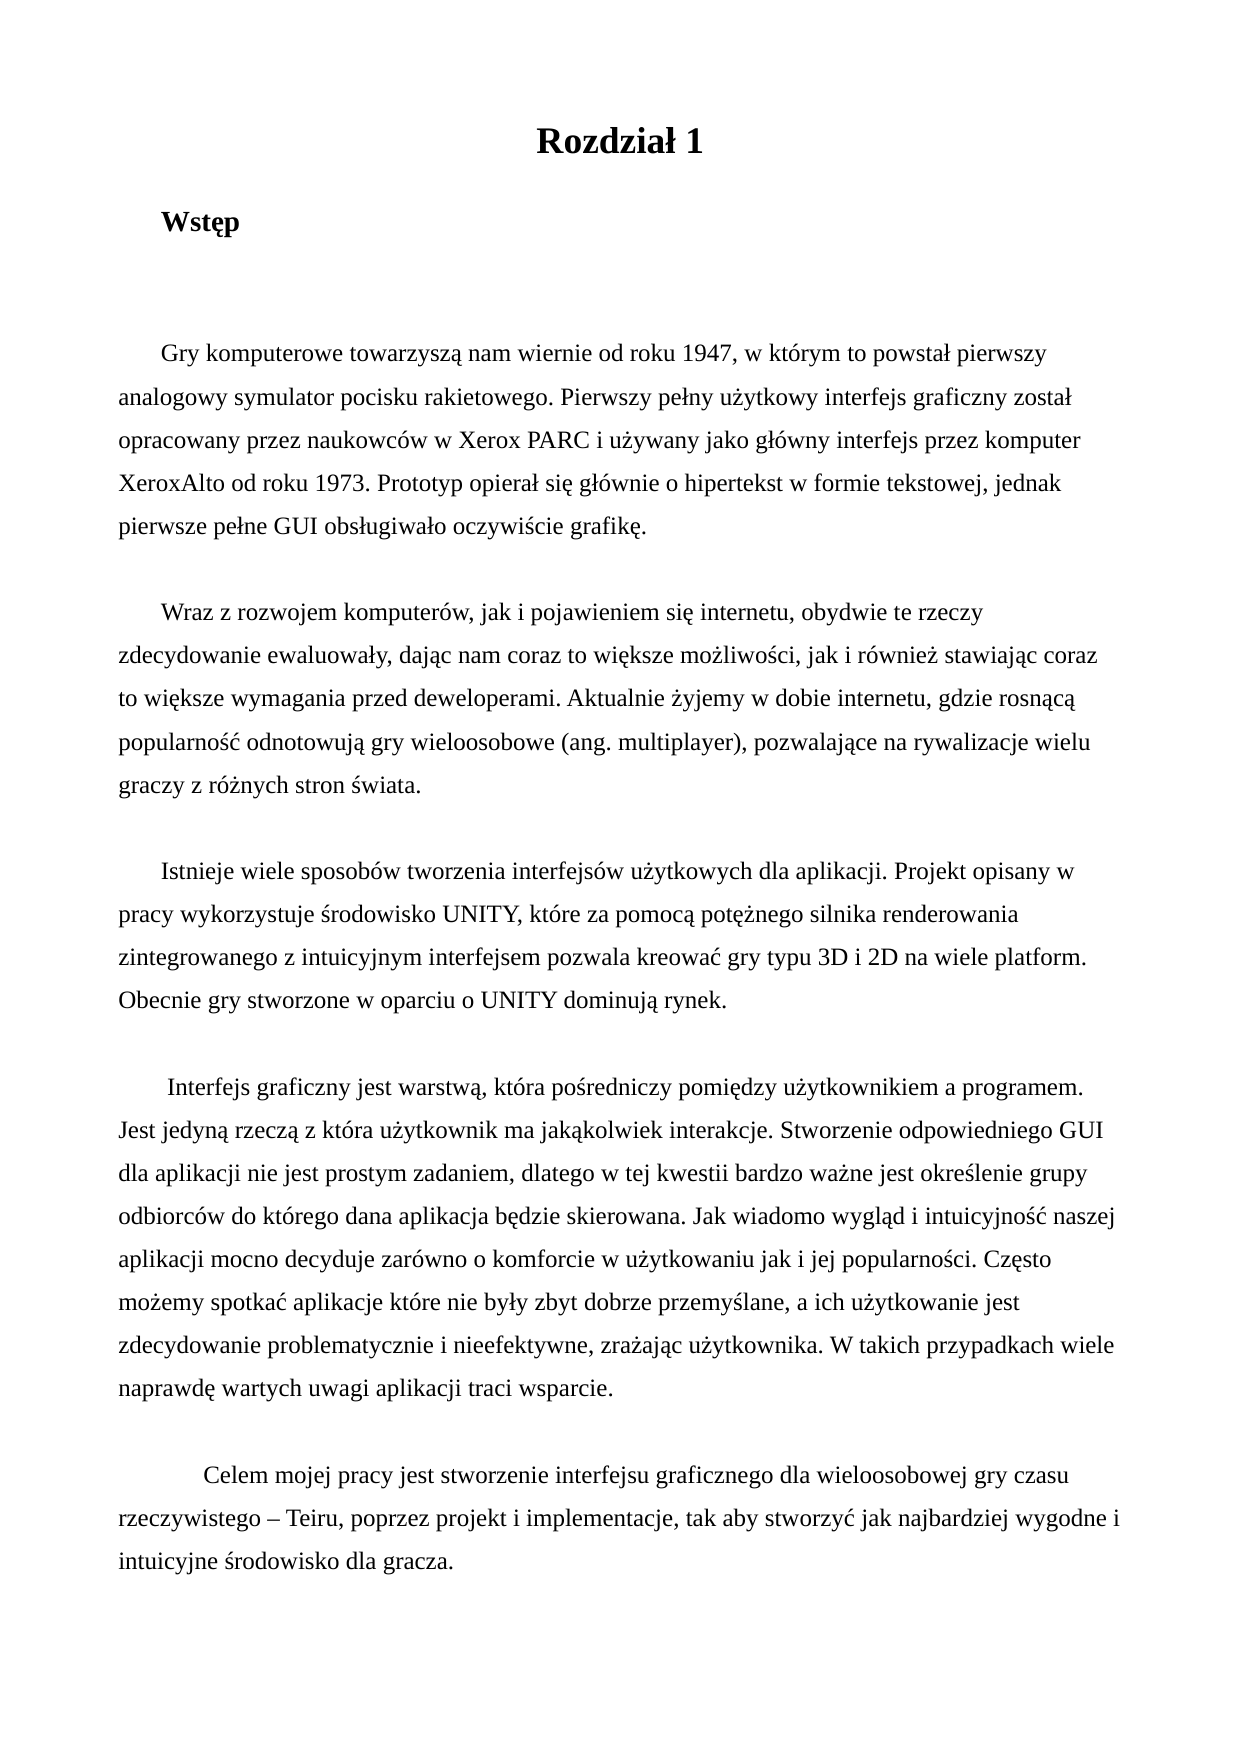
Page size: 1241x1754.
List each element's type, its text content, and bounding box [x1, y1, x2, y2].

text Wstęp [118, 204, 1122, 238]
text Celem mojej pracy jest stworzenie interfejsu graficznego dla wieloosobowej gry czasu rzeczywistego – Teiru, poprzez projekt i implementacje, tak aby stworzyć jak najbardziej wygodne i intuicyjne środowisko dla gracza. [118, 1460, 1122, 1575]
text Wraz z rozwojem komputerów, jak i pojawieniem się internetu, obydwie te rzeczy zdecydowanie ewaluowały, dając nam coraz to większe możliwości, jak i również stawiając coraz to większe wymagania przed deweloperami. Aktualnie żyjemy w dobie internetu, gdzie rosnącą popularność odnotowują gry wieloosobowe (ang. multiplayer), pozwalające na rywalizacje wielu graczy z różnych stron świata. [118, 597, 1122, 798]
text Obecnie gry stworzone w oparciu o UNITY dominują rynek. [118, 985, 1122, 1014]
text Rozdział 1 [118, 118, 1122, 161]
text Istnieje wiele sposobów tworzenia interfejsów użytkowych dla aplikacji. Projekt opisany w pracy wykorzystuje środowisko UNITY, które za pomocą potężnego silnika renderowania zintegrowanego z intuicyjnym interfejsem pozwala kreować gry typu 3D i 2D na wiele platform. [118, 856, 1122, 971]
text Gry komputerowe towarzyszą nam wiernie od roku 1947, w którym to powstał pierwszy analogowy symulator pocisku rakietowego. Pierwszy pełny użytkowy interfejs graficzny został opracowany przez naukowców w Xerox PARC i używany jako główny interfejs przez komputer XeroxAlto od roku 1973. Prototyp opierał się głównie o hipertekst w formie tekstowej, jednak pierwsze pełne GUI obsługiwało oczywiście grafikę. [118, 338, 1122, 540]
text Interfejs graficzny jest warstwą, która pośredniczy pomiędzy użytkownikiem a programem. Jest jedyną rzeczą z która użytkownik ma jakąkolwiek interakcje. Stworzenie odpowiedniego GUI dla aplikacji nie jest prostym zadaniem, dlatego w tej kwestii bardzo ważne jest określenie grupy odbiorców do którego dana aplikacja będzie skierowana. Jak wiadomo wygląd i intuicyjność naszej aplikacji mocno decyduje zarówno o komforcie w użytkowaniu jak i jej popularności. Często możemy spotkać aplikacje które nie były zbyt dobrze przemyślane, a ich użytkowanie jest zdecydowanie problematycznie i nieefektywne, zrażając użytkownika. W takich przypadkach wiele naprawdę wartych uwagi aplikacji traci wsparcie. [118, 1072, 1122, 1402]
